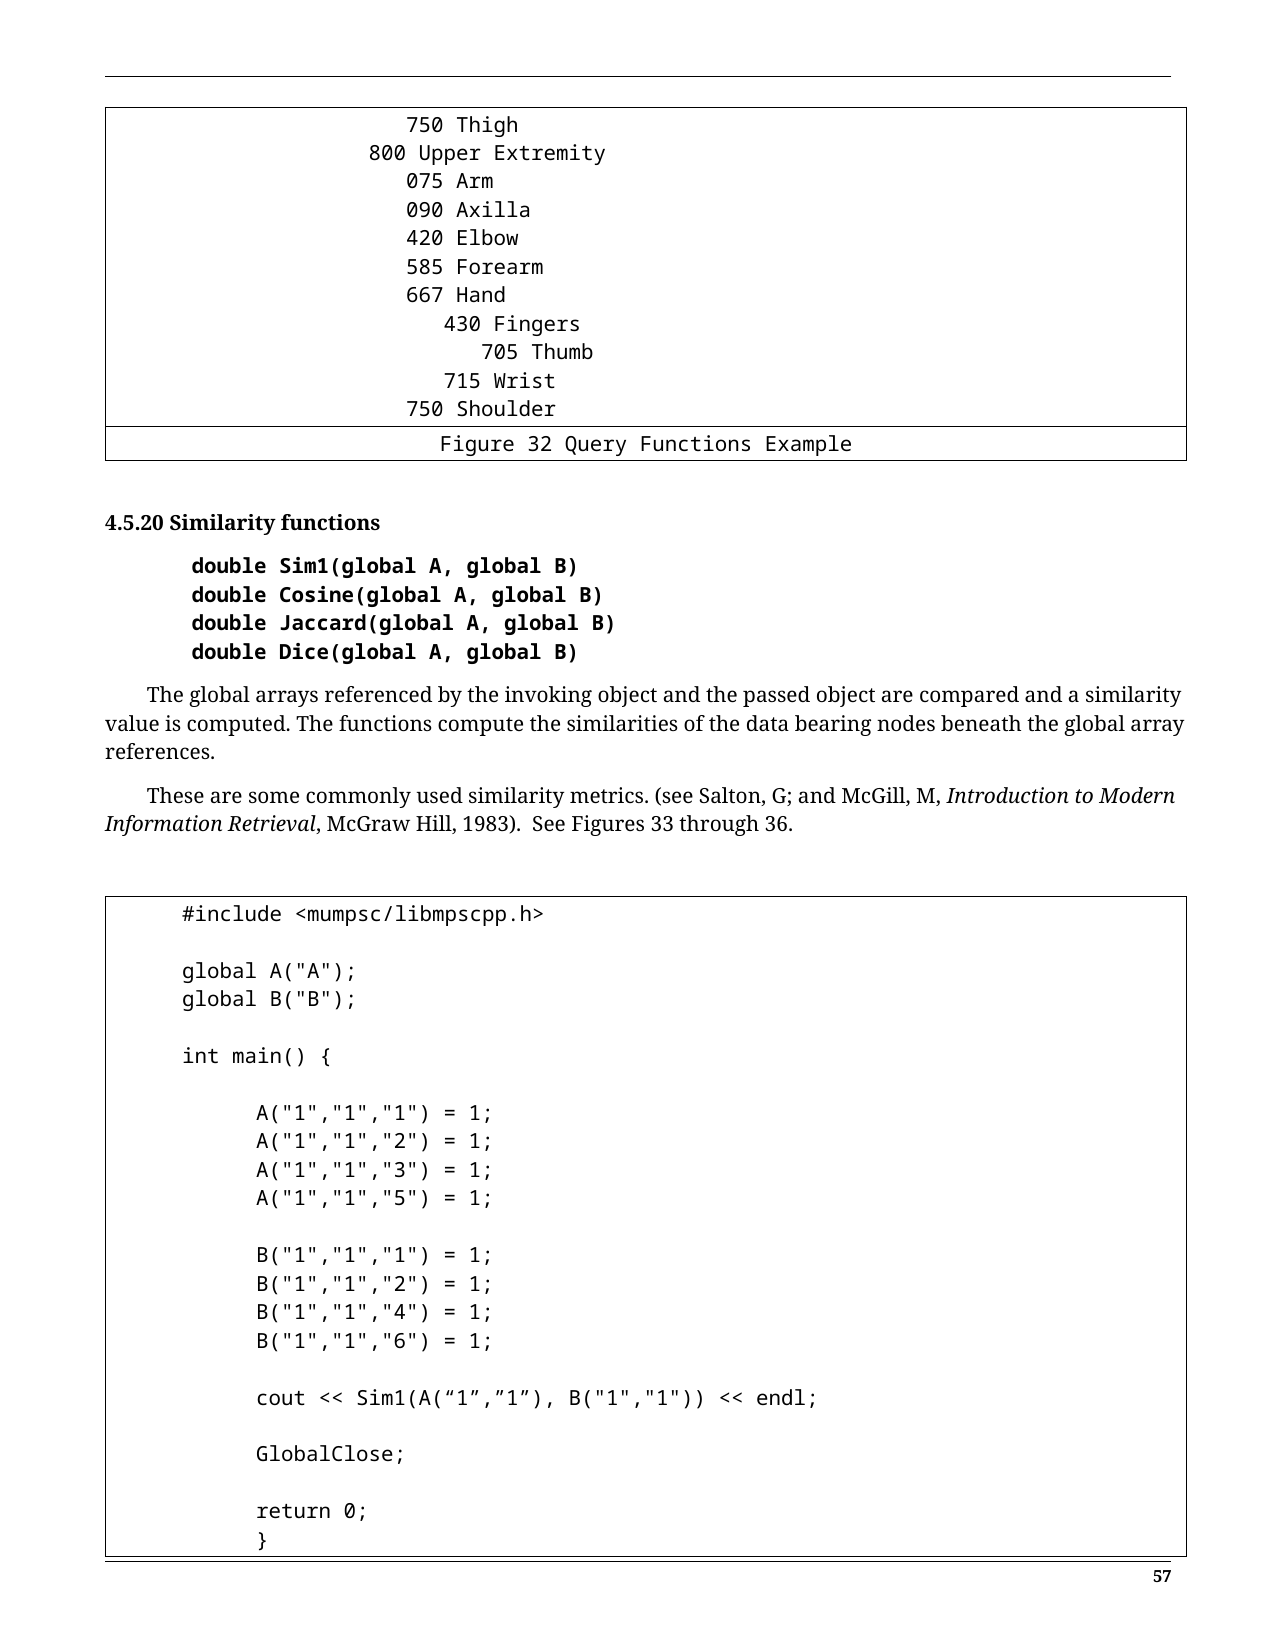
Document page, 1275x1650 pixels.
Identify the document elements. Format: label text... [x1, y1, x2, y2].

text The global arrays referenced by the invoking object and the passed object are compared and a similarity value is computed. The functions compute the similarities of the data bearing nodes beneath the global array references. [105, 680, 1186, 766]
subtitle Similarity functions [105, 508, 1186, 537]
table_cell Figure 32 Query Functions Example [106, 427, 1186, 460]
text double Dice(global A, global B) [179, 637, 1186, 665]
text These are some commonly used similarity metrics. (see Salton, G; and McGill, M, Introduction to Modern Information Retrieval, McGraw Hill, 1983). See Figures 33 through 36. [105, 781, 1186, 838]
text double Cosine(global A, global B) [179, 580, 1186, 608]
text double Jaccard(global A, global B) [179, 608, 1186, 637]
table_header #include <mumpsc/libmpscpp.h> global A("A"); global B("B"); int main() { A("1","1","1") = 1; A("1","1","2") = 1; A("1","1","3") = 1; A("1","1","5") = 1; B("1","1","1") = 1; B("1","1","2") = 1; B("1","1","4") = 1; B("1","1","6") = 1; cout << Sim1(A(“1”,”1”), B("1","1")) << endl; GlobalClose; return 0; } [106, 897, 1186, 1556]
text double Sim1(global A, global B) [179, 552, 1186, 580]
table_header 750 Thigh 800 Upper Extremity 075 Arm 090 Axilla 420 Elbow 585 Forearm 667 Hand 430 Fingers 705 Thumb 715 Wrist 750 Shoulder [106, 108, 1186, 426]
